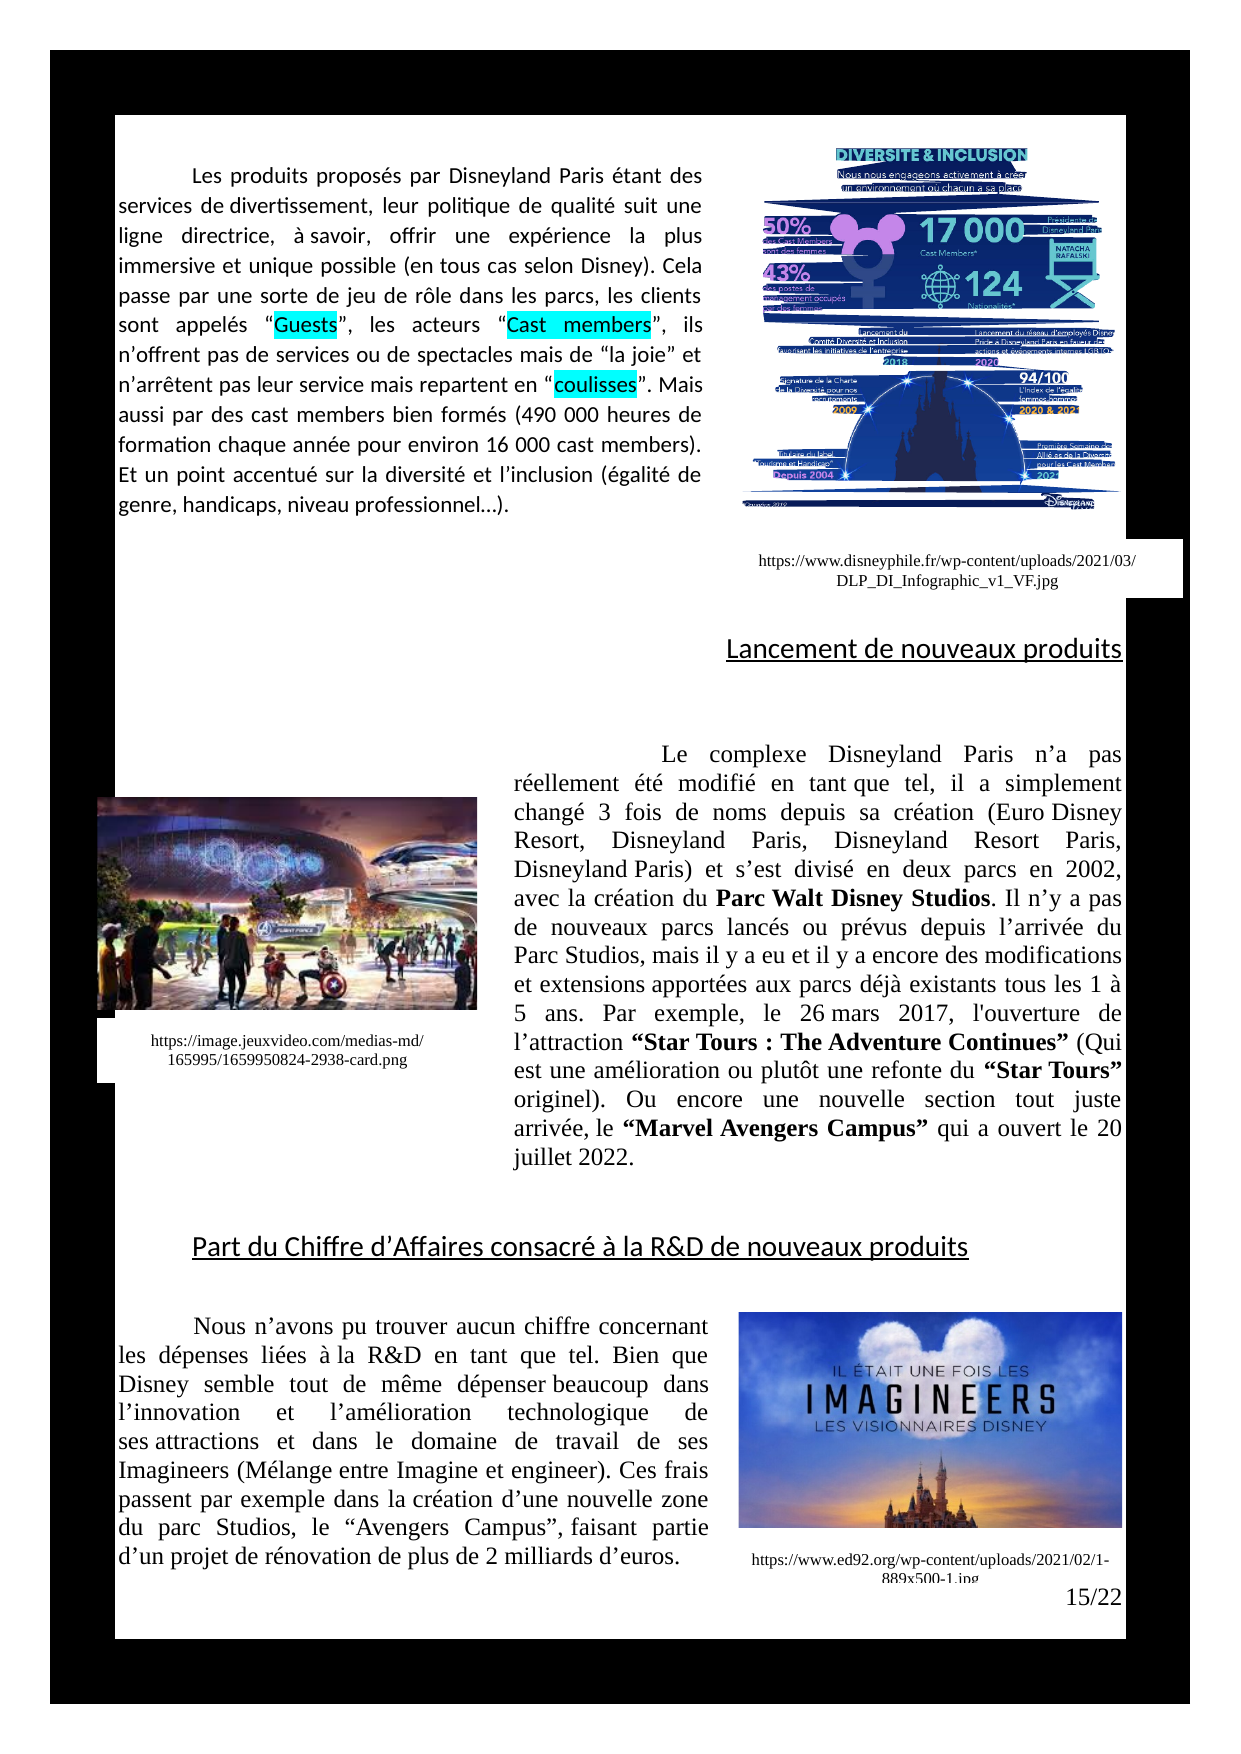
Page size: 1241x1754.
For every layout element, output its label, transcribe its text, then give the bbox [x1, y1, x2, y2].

text Le complexe Disneyland Paris n’a pas réellement été modifié en tant que tel, il a simplement changé 3 fois de noms depuis sa création (Euro Disney Resort, Disneyland Paris, Disneyland Resort Paris, Disneyland Paris) et s’est divisé en deux parcs en 2002, avec la création du Parc Walt Disney Studios. Il n’y a pas de nouveaux parcs lancés ou prévus depuis l’arrivée du Parc Studios, mais il y a eu et il y a encore des modifications et extensions apportées aux parcs déjà existants tous les 1 à 5 ans. Par exemple, le 26 mars 2017, l'ouverture de l’attraction “Star Tours : The Adventure Continues” (Qui est une amélioration ou plutôt une refonte du “Star Tours” originel). Ou encore une nouvelle section tout juste arrivée, le “Marvel Avengers Campus” qui a ouvert le 20 juillet 2022. [514, 739, 1122, 1170]
text https://www.disneyphile.fr/wp-content/uploads/2021/03/DLP_DI_Infographic_v1_VF.jpg [711, 551, 1183, 589]
text https://image.jeuxvideo.com/medias-md/165995/1659950824-2938-card.png [97, 1031, 477, 1069]
text Les produits proposés par Disneyland Paris étant des services de divertissement, leur politique de qualité suit une ligne directrice, à savoir, offrir une expérience la plus immersive et unique possible (en tous cas selon Disney). Cela passe par une sorte de jeu de rôle dans les parcs, les clients sont appelés “Guests”, les acteurs “Cast members”, ils n’offrent pas de services ou de spectacles mais de “la joie” et n’arrêtent pas leur service mais repartent en “coulisses”. Mais aussi par des cast members bien formés (490 000 heures de formation chaque année pour environ 16 000 cast members). Et un point accentué sur la diversité et l’inclusion (égalité de genre, handicaps, niveau professionnel…). [118, 161, 703, 518]
text Part du Chiffre d’Affaires consacré à la R&D de nouveaux produits [118, 1228, 1122, 1263]
text Nous n’avons pu trouver aucun chiffre concernant les dépenses liées à la R&D en tant que tel. Bien que Disney semble tout de même dépenser beaucoup dans l’innovation et l’amélioration technologique de ses attractions et dans le domaine de travail de ses Imagineers (Mélange entre Imagine et engineer). Ces frais passent par exemple dans la création d’une nouvelle zone du parc Studios, le “Avengers Campus”, faisant partie d’un projet de rénovation de plus de 2 milliards d’euros. [118, 1311, 709, 1570]
text https://www.ed92.org/wp-content/uploads/2021/02/1-889x500-1.jpg [739, 1550, 1122, 1582]
text Lancement de nouveaux produits [118, 630, 1122, 665]
